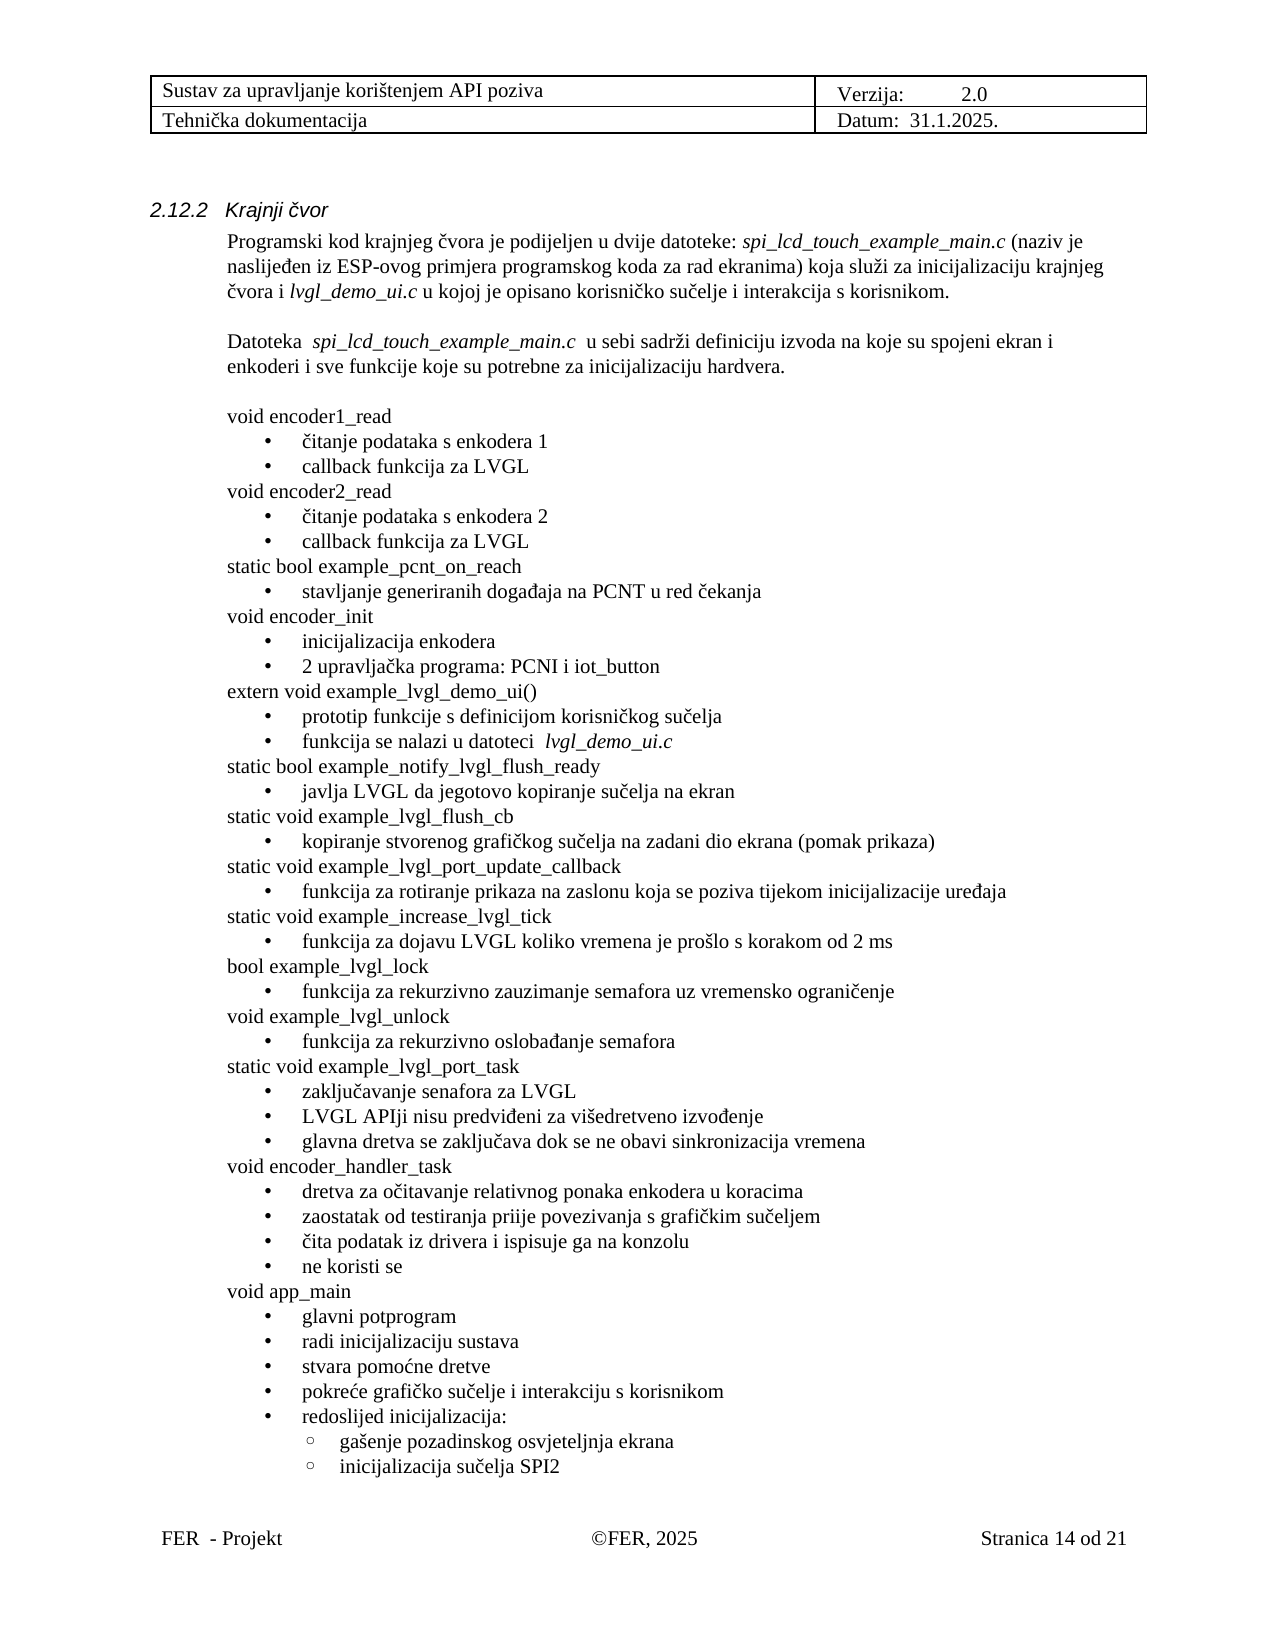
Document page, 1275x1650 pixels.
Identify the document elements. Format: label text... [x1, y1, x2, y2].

subtitle Krajnji čvor [150, 196, 1125, 221]
list čita podatak iz drivera i ispisuje ga na konzolu [264, 1228, 1125, 1253]
list glavni potprogram [264, 1303, 1125, 1328]
text extern void example_lvgl_demo_ui() [227, 678, 1125, 703]
list javlja LVGL da jegotovo kopiranje sučelja na ekran [264, 778, 1125, 803]
list funkcija za dojavu LVGL koliko vremena je prošlo s korakom od 2 ms [264, 928, 1125, 953]
text static void example_lvgl_port_task [227, 1053, 1125, 1078]
text void encoder_init [227, 603, 1125, 628]
list inicijalizacija enkodera [264, 628, 1125, 653]
text Programski kod krajnjeg čvora je podijeljen u dvije datoteke: spi_lcd_touch_example_main.c (naziv je naslijeđen iz ESP-ovog primjera programskog koda za rad ekranima) koja služi za inicijalizaciju krajnjeg čvora i lvgl_demo_ui.c u kojoj je opisano korisničko sučelje i interakcija s korisnikom. [227, 228, 1125, 303]
text static bool example_notify_lvgl_flush_ready [227, 753, 1125, 778]
text void example_lvgl_unlock [227, 1003, 1125, 1028]
list čitanje podataka s enkodera 2 [264, 503, 1125, 528]
list kopiranje stvorenog grafičkog sučelja na zadani dio ekrana (pomak prikaza) [264, 828, 1125, 853]
text Datoteka spi_lcd_touch_example_main.c u sebi sadrži definiciju izvoda na koje su spojeni ekran i enkoderi i sve funkcije koje su potrebne za inicijalizaciju hardvera. [227, 328, 1125, 378]
list ne koristi se [264, 1253, 1125, 1278]
text static void example_lvgl_flush_cb [227, 803, 1125, 828]
list 2 upravljačka programa: PCNI i iot_button [264, 653, 1125, 678]
list redoslijed inicijalizacija: [264, 1403, 1125, 1428]
list pokreće grafičko sučelje i interakciju s korisnikom [264, 1378, 1125, 1403]
list stvara pomoćne dretve [264, 1353, 1125, 1378]
list stavljanje generiranih događaja na PCNT u red čekanja [264, 578, 1125, 603]
text void encoder1_read [227, 403, 1125, 428]
list callback funkcija za LVGL [264, 453, 1125, 478]
list zaključavanje senafora za LVGL [264, 1078, 1125, 1103]
list LVGL APIji nisu predviđeni za višedretveno izvođenje [264, 1103, 1125, 1128]
text static void example_lvgl_port_update_callback [227, 853, 1125, 878]
text bool example_lvgl_lock [227, 953, 1125, 978]
list gašenje pozadinskog osvjeteljnja ekrana [302, 1428, 1125, 1453]
text void encoder_handler_task [227, 1153, 1125, 1178]
list funkcija za rekurzivno oslobađanje semafora [264, 1028, 1125, 1053]
text static void example_increase_lvgl_tick [227, 903, 1125, 928]
list radi inicijalizaciju sustava [264, 1328, 1125, 1353]
text void app_main [227, 1278, 1125, 1303]
list funkcija se nalazi u datoteci lvgl_demo_ui.c [264, 728, 1125, 753]
text void encoder2_read [227, 478, 1125, 503]
text static bool example_pcnt_on_reach [227, 553, 1125, 578]
list glavna dretva se zaključava dok se ne obavi sinkronizacija vremena [264, 1128, 1125, 1153]
list funkcija za rotiranje prikaza na zaslonu koja se poziva tijekom inicijalizacije uređaja [264, 878, 1125, 903]
list dretva za očitavanje relativnog ponaka enkodera u koracima [264, 1178, 1125, 1203]
list zaostatak od testiranja priije povezivanja s grafičkim sučeljem [264, 1203, 1125, 1228]
list inicijalizacija sučelja SPI2 [302, 1453, 1125, 1478]
list čitanje podataka s enkodera 1 [264, 428, 1125, 453]
list prototip funkcije s definicijom korisničkog sučelja [264, 703, 1125, 728]
list funkcija za rekurzivno zauzimanje semafora uz vremensko ograničenje [264, 978, 1125, 1003]
list callback funkcija za LVGL [264, 528, 1125, 553]
